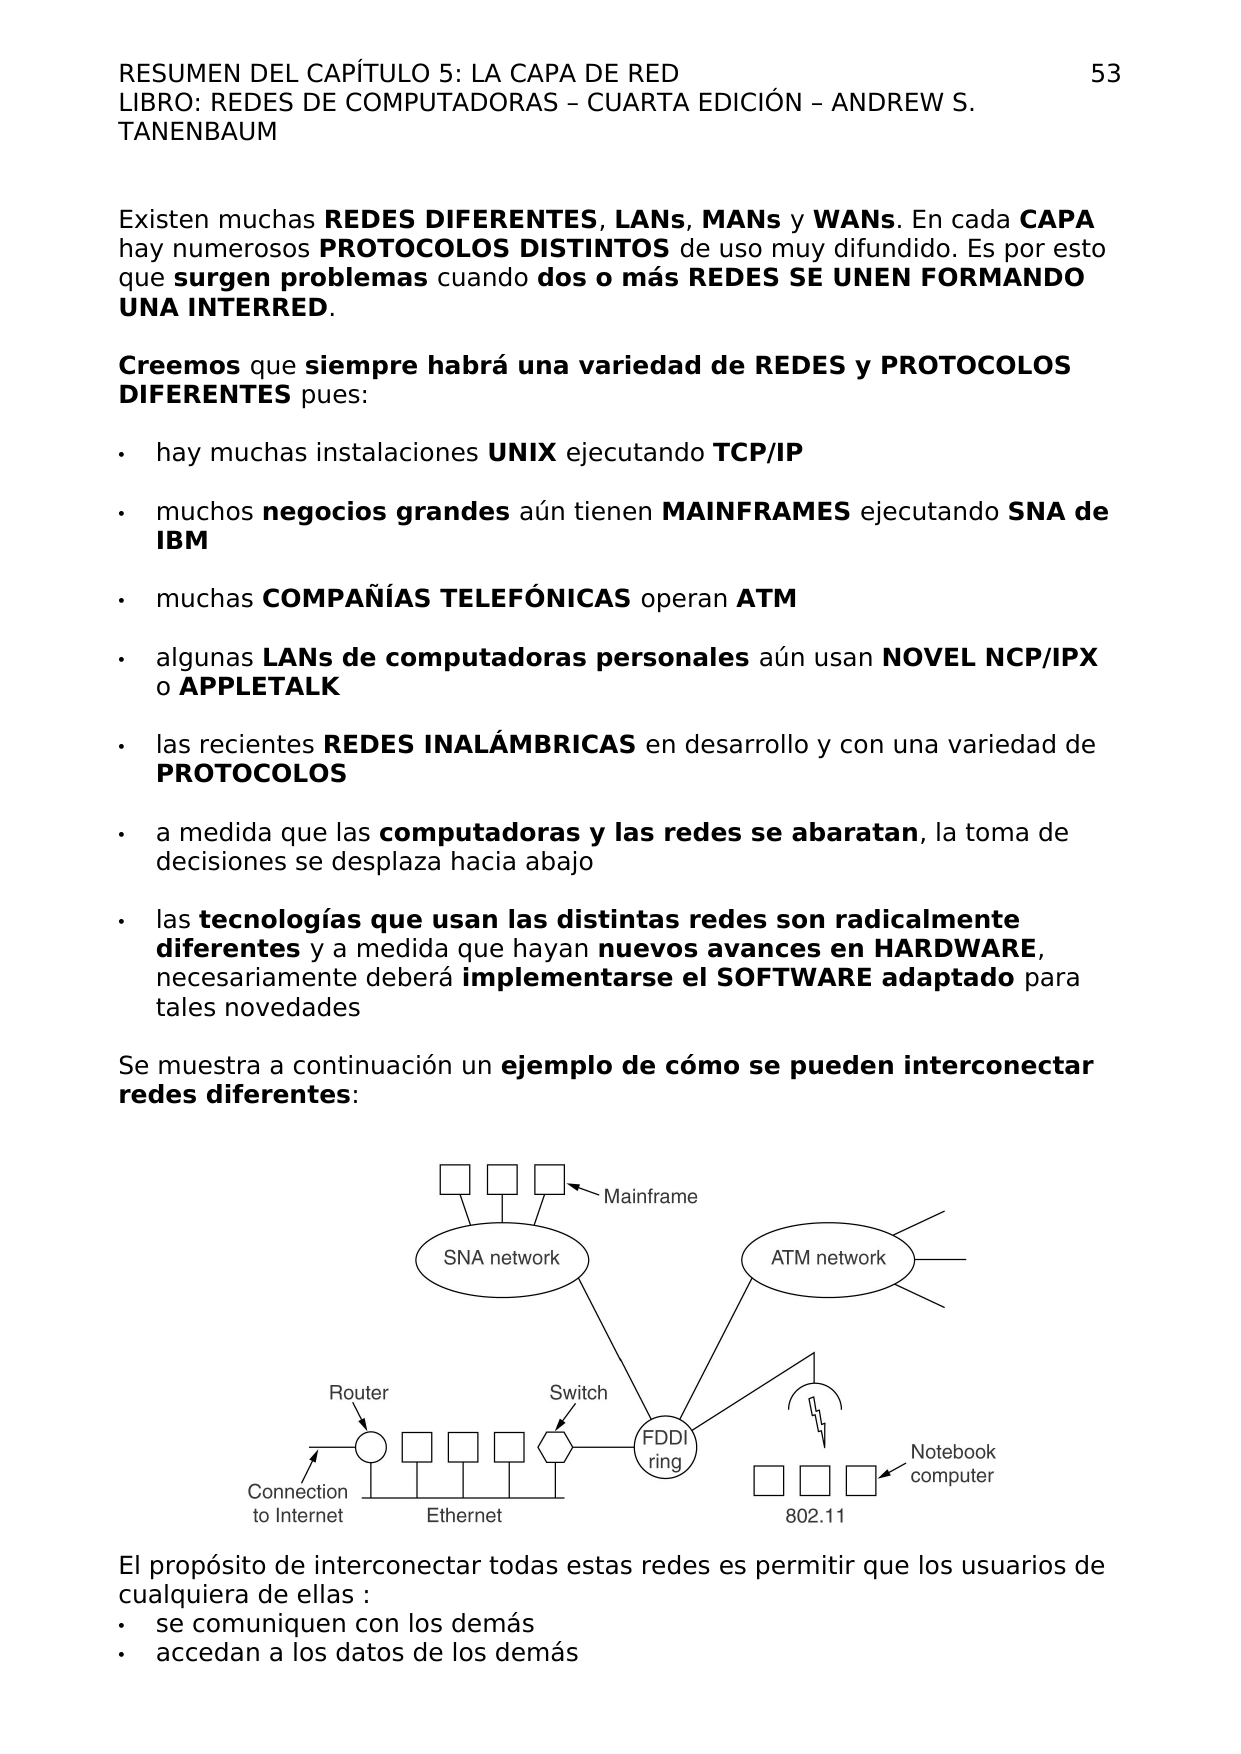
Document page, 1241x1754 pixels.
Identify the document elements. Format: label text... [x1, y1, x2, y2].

picture [220, 1138, 1020, 1551]
list muchos negocios grandes aún tienen MAINFRAMES ejecutando SNA de IBM [118, 497, 1122, 555]
text Se muestra a continuación un ejemplo de cómo se pueden interconectar redes diferentes: [118, 1051, 1122, 1109]
list accedan a los datos de los demás [118, 1638, 1122, 1668]
list a medida que las computadoras y las redes se abaratan, la toma de decisiones se desplaza hacia abajo [118, 818, 1122, 876]
list se comuniquen con los demás [118, 1609, 1122, 1638]
list las recientes REDES INALÁMBRICAS en desarrollo y con una variedad de PROTOCOLOS [118, 730, 1122, 788]
list las tecnologías que usan las distintas redes son radicalmente diferentes y a medida que hayan nuevos avances en HARDWARE, necesariamente deberá implementarse el SOFTWARE adaptado para tales novedades [118, 905, 1122, 1022]
list hay muchas instalaciones UNIX ejecutando TCP/IP [118, 438, 1122, 468]
text El propósito de interconectar todas estas redes es permitir que los usuarios de cualquiera de ellas : [118, 1138, 1122, 1609]
list algunas LANs de computadoras personales aún usan NOVEL NCP/IPX o APPLETALK [118, 643, 1122, 701]
list muchas COMPAÑÍAS TELEFÓNICAS operan ATM [118, 584, 1122, 613]
text Creemos que siempre habrá una variedad de REDES y PROTOCOLOS DIFERENTES pues: [118, 351, 1122, 409]
text Existen muchas REDES DIFERENTES, LANs, MANs y WANs. En cada CAPA hay numerosos PROTOCOLOS DISTINTOS de uso muy difundido. Es por esto que surgen problemas cuando dos o más REDES SE UNEN FORMANDO UNA INTERRED. [118, 205, 1122, 322]
